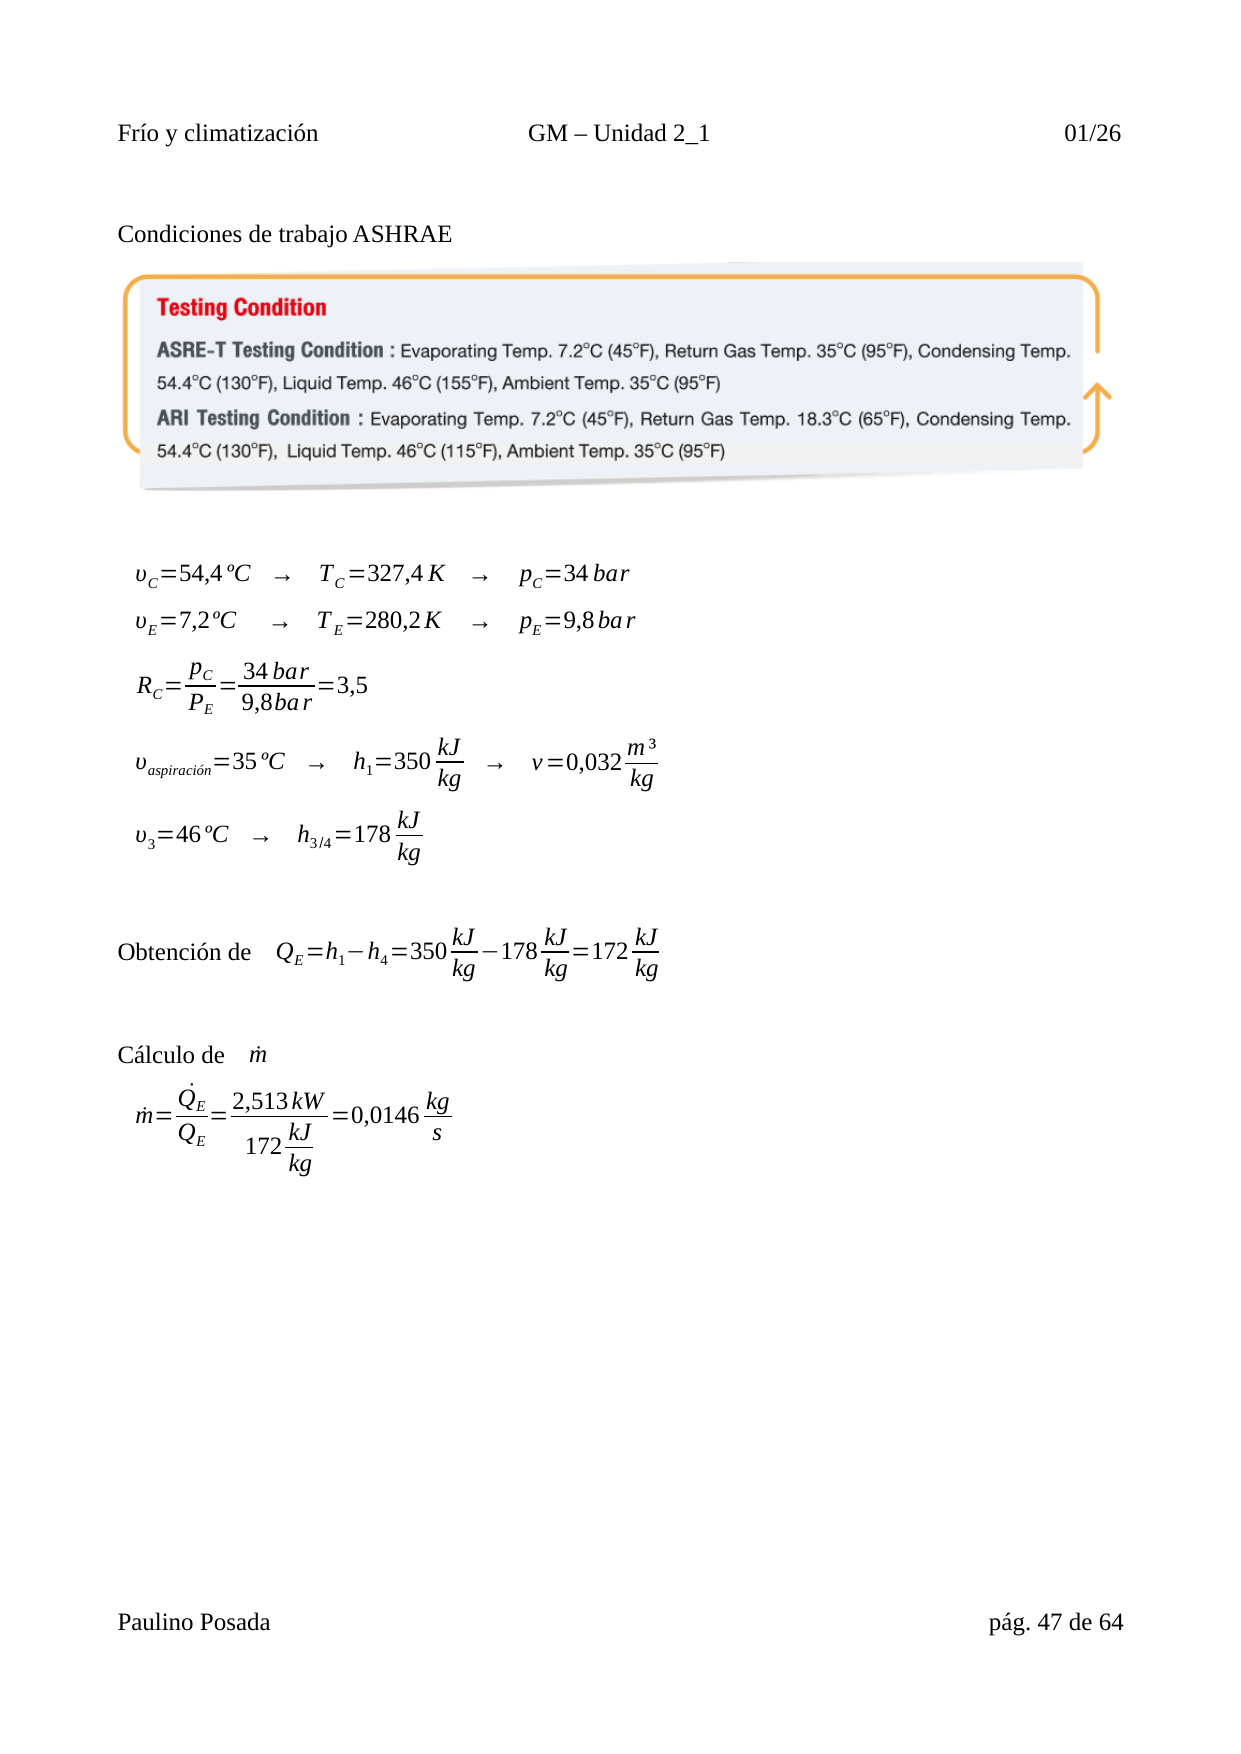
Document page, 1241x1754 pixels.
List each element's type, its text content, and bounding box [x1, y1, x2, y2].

text → [117, 807, 1123, 866]
text Obtención de [117, 923, 1123, 982]
text Condiciones de trabajo ASHRAE [117, 219, 1123, 248]
text → → [117, 733, 1123, 792]
text Cálculo de [117, 1040, 1123, 1068]
text → → [117, 606, 1123, 638]
text → → [117, 559, 1123, 591]
picture [118, 262, 1123, 502]
